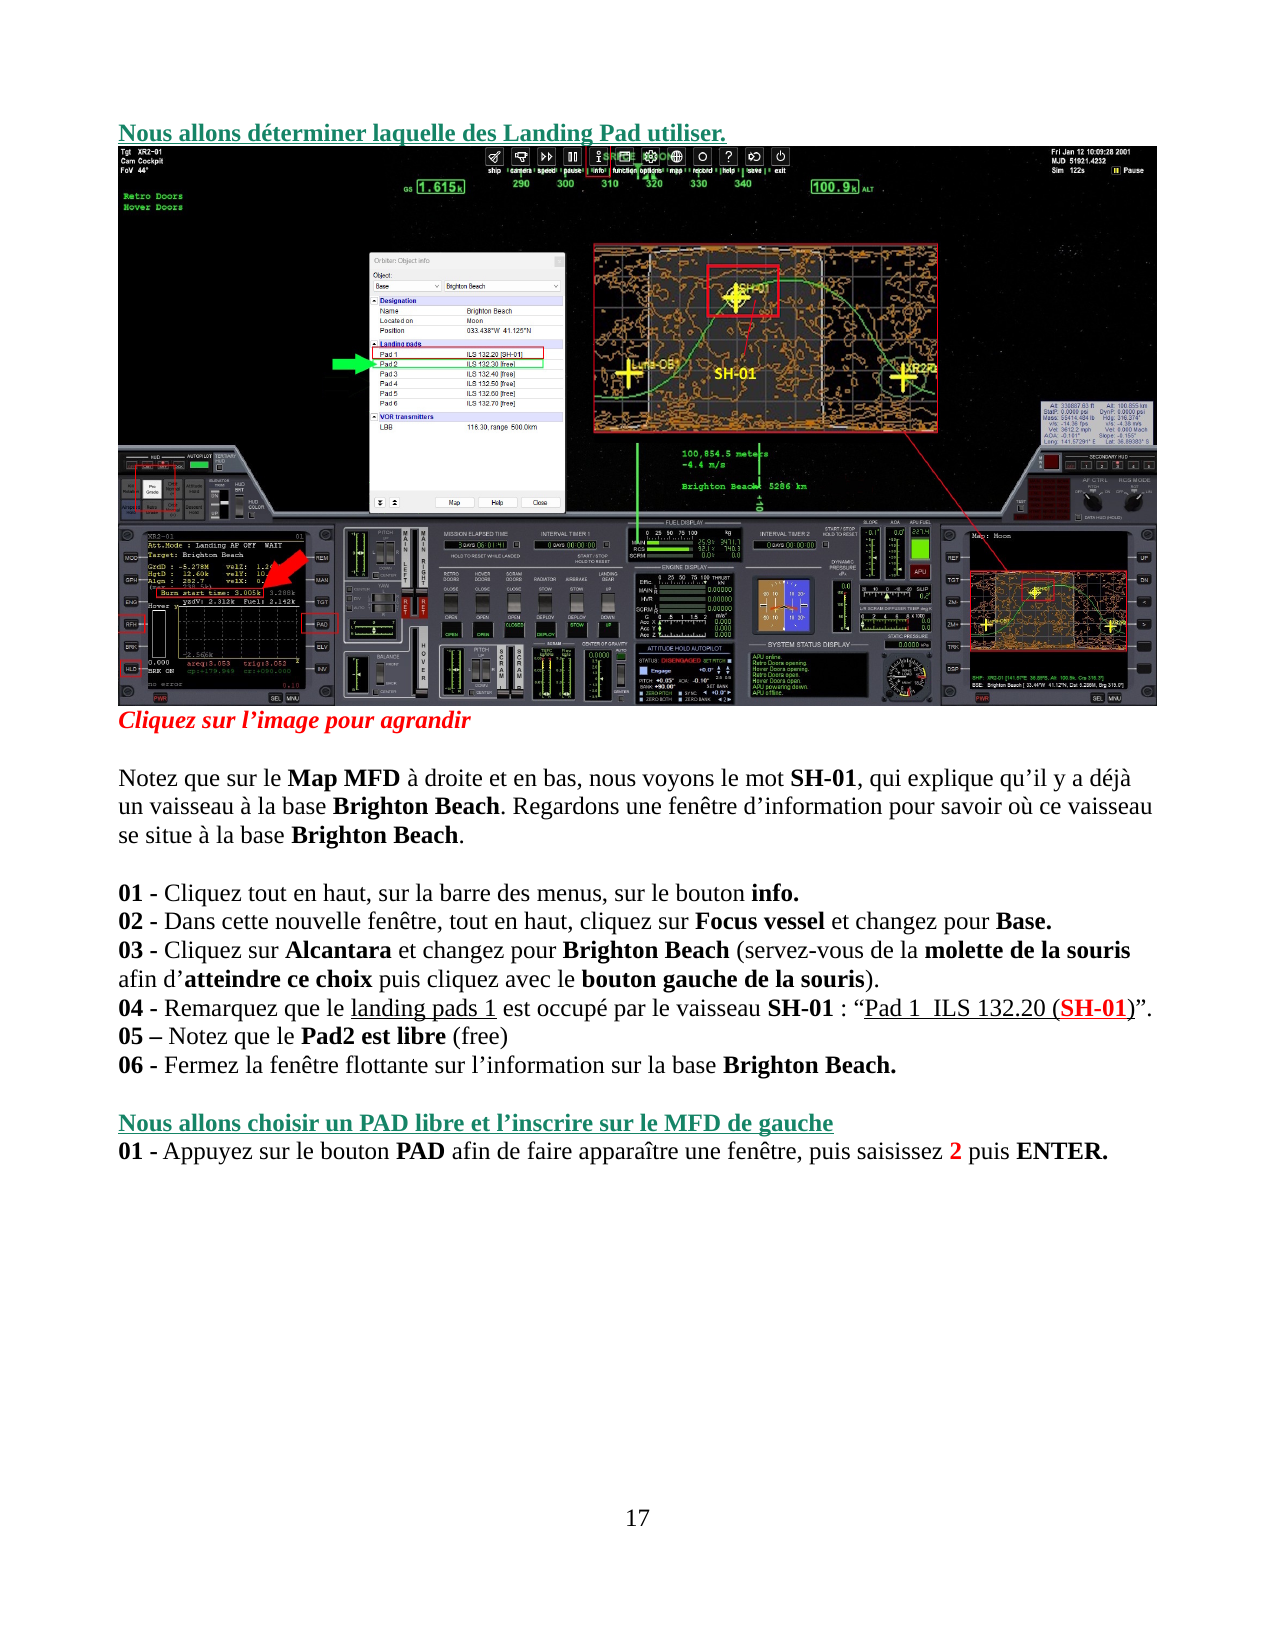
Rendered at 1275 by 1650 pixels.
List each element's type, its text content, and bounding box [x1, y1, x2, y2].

text 06 - Fermez la fenêtre flottante sur l’information sur la base Brighton Beach. [118, 1050, 1157, 1079]
text 05 – Notez que le Pad2 est libre (free) [118, 1021, 1157, 1050]
text Cliquez sur l’image pour agrandir [118, 706, 1157, 734]
text 01 - Appuyez sur le bouton PAD afin de faire apparaître une fenêtre, puis saisissez 2 puis ENTER. [118, 1136, 1157, 1165]
text 04 - Remarquez que le landing pads 1 est occupé par le vaisseau SH-01 : “Pad 1 ILS 132.20 (SH-01)”. [118, 993, 1157, 1021]
text Notez que sur le Map MFD à droite et en bas, nous voyons le mot SH-01, qui explique qu’il y a déjà un vaisseau à la base Brighton Beach. Regardons une fenêtre d’information pour savoir où ce vaisseau se situe à la base Brighton Beach. [118, 763, 1157, 849]
text Nous allons choisir un PAD libre et l’inscrire sur le MFD de gauche [118, 1108, 1157, 1136]
text 02 - Dans cette nouvelle fenêtre, tout en haut, cliquez sur Focus vessel et changez pour Base. [118, 906, 1157, 935]
picture [118, 146, 1157, 706]
text Nous allons déterminer laquelle des Landing Pad utiliser. [118, 118, 1157, 146]
text 03 - Cliquez sur Alcantara et changez pour Brighton Beach (servez-vous de la molette de la souris afin d’atteindre ce choix puis cliquez avec le bouton gauche de la souris). [118, 935, 1157, 993]
text 01 - Cliquez tout en haut, sur la barre des menus, sur le bouton info. [118, 878, 1157, 906]
